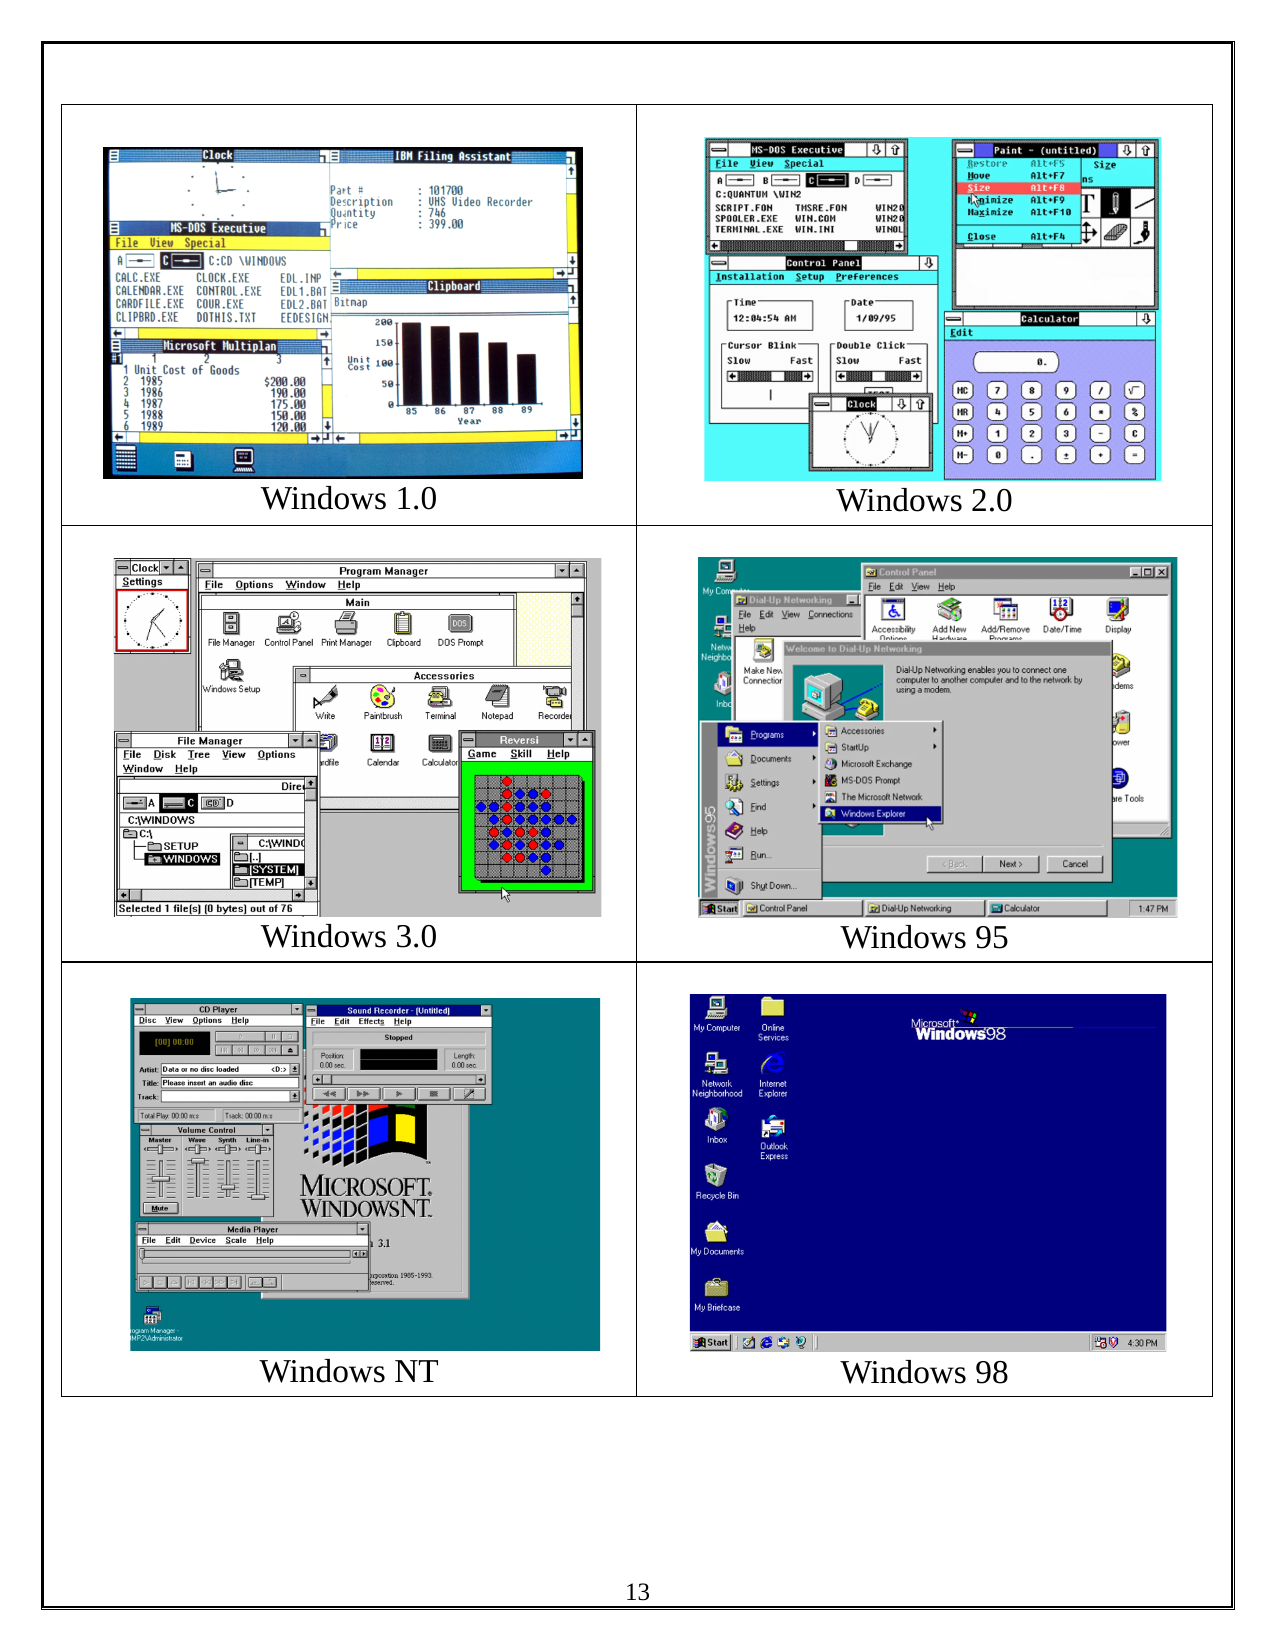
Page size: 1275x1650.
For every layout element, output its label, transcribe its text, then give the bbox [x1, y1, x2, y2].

table_header Windows 1.0 [62, 105, 636, 525]
picture [130, 998, 601, 1351]
picture [689, 994, 1167, 1352]
picture [698, 557, 1178, 918]
table_cell Windows 95 [637, 526, 1212, 961]
table_header Windows 2.0 [637, 105, 1212, 525]
picture [103, 147, 583, 479]
table_cell Windows 98 [637, 963, 1212, 1396]
table_cell Windows 3.0 [62, 526, 636, 961]
picture [113, 558, 602, 917]
table_cell Windows NT [62, 963, 636, 1396]
picture [704, 137, 1162, 481]
